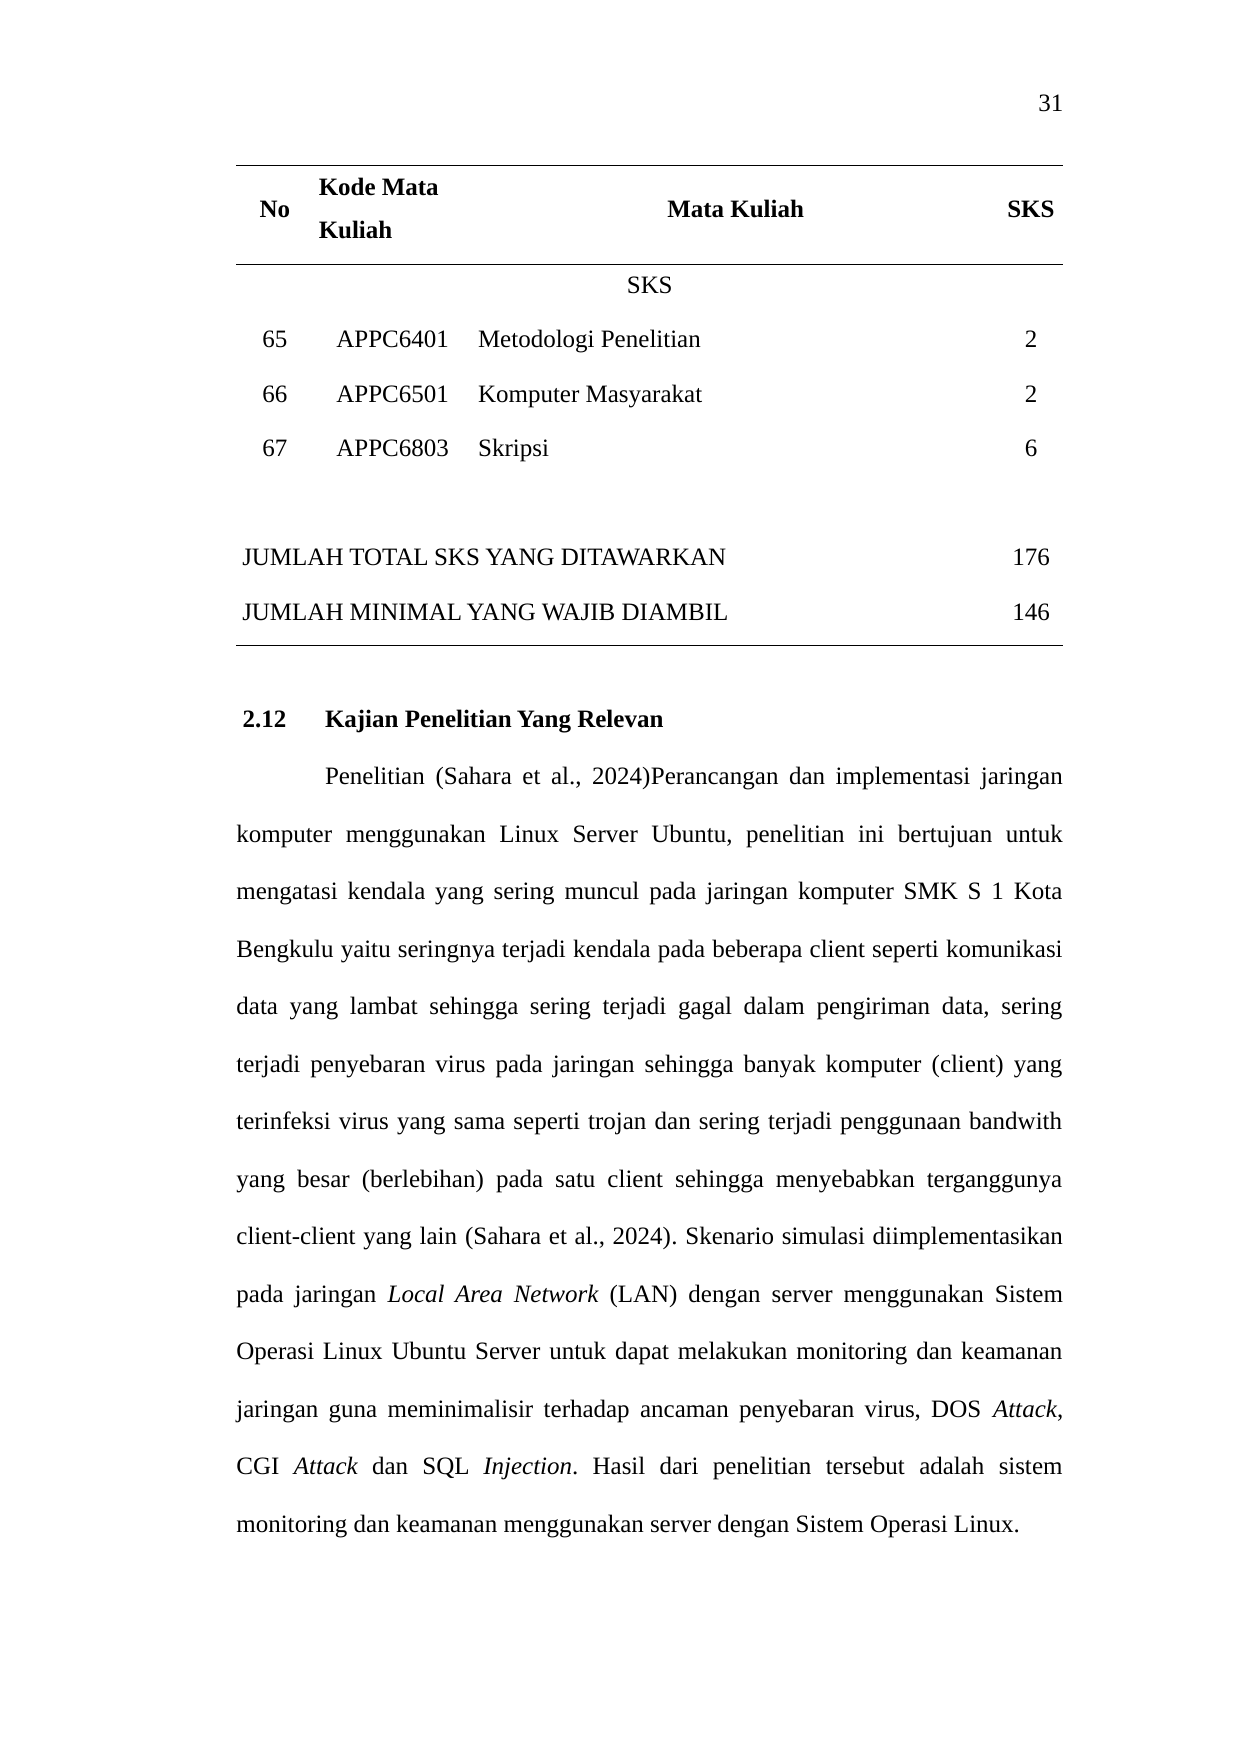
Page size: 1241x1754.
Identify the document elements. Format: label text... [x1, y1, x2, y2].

table_cell 67 [236, 428, 313, 482]
text Penelitian (Sahara et al., 2024)⁠Perancangan dan implementasi jaringan komputer menggunakan Linux Server Ubuntu, penelitian ini bertujuan untuk mengatasi kendala yang sering muncul pada jaringan komputer SMK S 1 Kota Bengkulu yaitu seringnya terjadi kendala pada beberapa client seperti komunikasi data yang lambat sehingga sering terjadi gagal dalam pengiriman data, sering terjadi penyebaran virus pada jaringan sehingga banyak komputer (client) yang terinfeksi virus yang sama seperti trojan dan sering terjadi penggunaan bandwith yang besar (berlebihan) pada satu client sehingga menyebabkan terganggunya client-client yang lain (Sahara et al., 2024).⁠ Skenario simulasi diimplementasikan pada jaringan Local Area Network (LAN) dengan server menggunakan Sistem Operasi Linux Ubuntu Server untuk dapat melakukan monitoring dan keamanan jaringan guna meminimalisir terhadap ancaman penyebaran virus, DOS Attack, CGI Attack dan SQL Injection. Hasil dari penelitian tersebut adalah sistem monitoring dan keamanan menggunakan server dengan Sistem Operasi Linux. [236, 761, 1063, 1538]
table_header No [236, 166, 313, 264]
table_cell 66 [236, 373, 313, 427]
table_cell 6 [999, 428, 1063, 482]
table_cell Skripsi [472, 428, 999, 482]
table_cell 2 [999, 319, 1063, 373]
table_cell Komputer Masyarakat [472, 373, 999, 427]
table_cell JUMLAH TOTAL SKS YANG DITAWARKAN [236, 536, 999, 591]
table_cell JUMLAH MINIMAL YANG WAJIB DIAMBIL [236, 591, 999, 645]
table_cell 146 [999, 591, 1063, 645]
table_cell APPC6803 [313, 428, 472, 482]
subtitle Kajian Penelitian Yang Relevan [236, 704, 1063, 733]
table_cell 65 [236, 319, 313, 373]
table_cell APPC6401 [313, 319, 472, 373]
table_cell SKS [236, 265, 1063, 318]
table_header SKS [999, 166, 1063, 264]
table_cell 2 [999, 373, 1063, 427]
table_cell APPC6501 [313, 373, 472, 427]
table_header Mata Kuliah [472, 166, 999, 264]
table_cell Metodologi Penelitian [472, 319, 999, 373]
table_header Kode Mata Kuliah [313, 166, 472, 264]
table_cell [236, 482, 1063, 536]
table_cell 176 [999, 536, 1063, 591]
